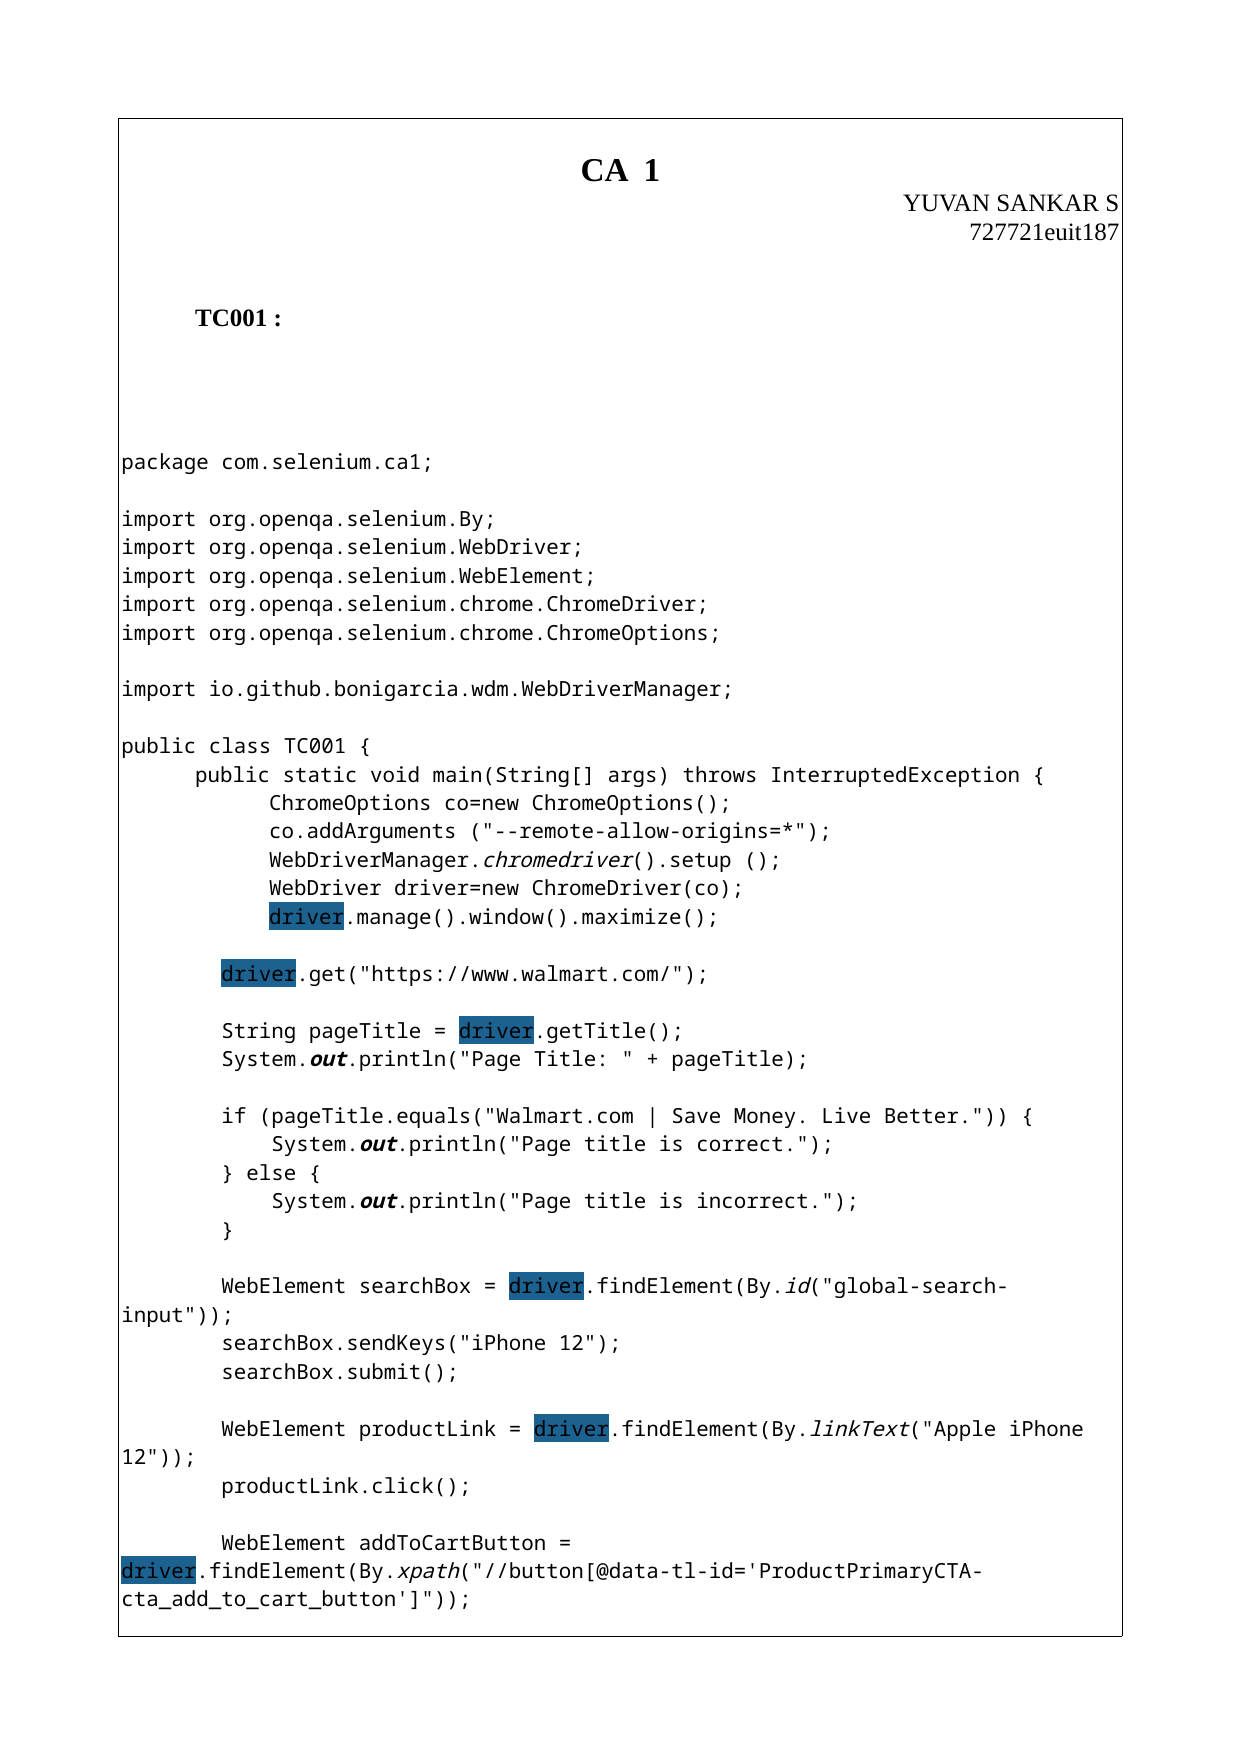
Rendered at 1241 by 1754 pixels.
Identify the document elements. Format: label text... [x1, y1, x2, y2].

text public class TC001 { [121, 731, 1119, 760]
text WebElement addToCartButton = driver.findElement(By.xpath("//button[@data-tl-id='ProductPrimaryCTA-cta_add_to_cart_button']")); [121, 1528, 1119, 1613]
text } else { [121, 1158, 1119, 1186]
text 727721euit187 [121, 217, 1119, 246]
text driver.manage().window().maximize(); [121, 902, 1119, 930]
text import org.openqa.selenium.chrome.ChromeDriver; [121, 589, 1119, 618]
text productLink.click(); [121, 1471, 1119, 1499]
text System.out.println("Page title is incorrect."); [121, 1186, 1119, 1215]
text import org.openqa.selenium.chrome.ChromeOptions; [121, 618, 1119, 646]
text WebElement searchBox = driver.findElement(By.id("global-search-input")); [121, 1272, 1119, 1328]
text import org.openqa.selenium.WebDriver; [121, 532, 1119, 561]
text TC001 : [121, 303, 1119, 332]
text YUVAN SANKAR S [121, 188, 1119, 217]
text System.out.println("Page Title: " + pageTitle); [121, 1044, 1119, 1073]
text public static void main(String[] args) throws InterruptedException { [121, 760, 1119, 788]
text co.addArguments ("--remote-allow-origins=*"); [121, 817, 1119, 845]
text package com.selenium.ca1; [121, 447, 1119, 475]
text String pageTitle = driver.getTitle(); [121, 1016, 1119, 1044]
text import org.openqa.selenium.By; [121, 504, 1119, 532]
text ChromeOptions co=new ChromeOptions(); [121, 788, 1119, 817]
text WebDriver driver=new ChromeDriver(co); [121, 873, 1119, 902]
text import io.github.bonigarcia.wdm.WebDriverManager; [121, 674, 1119, 703]
text CA 1 [121, 150, 1119, 188]
text WebElement productLink = driver.findElement(By.linkText("Apple iPhone 12")); [121, 1414, 1119, 1471]
text } [121, 1215, 1119, 1243]
text searchBox.sendKeys("iPhone 12"); [121, 1328, 1119, 1357]
text driver.get("https://www.walmart.com/"); [121, 959, 1119, 987]
text import org.openqa.selenium.WebElement; [121, 561, 1119, 589]
text if (pageTitle.equals("Walmart.com | Save Money. Live Better.")) { [121, 1101, 1119, 1129]
text System.out.println("Page title is correct."); [121, 1129, 1119, 1158]
text searchBox.submit(); [121, 1357, 1119, 1385]
text WebDriverManager.chromedriver().setup (); [121, 845, 1119, 873]
